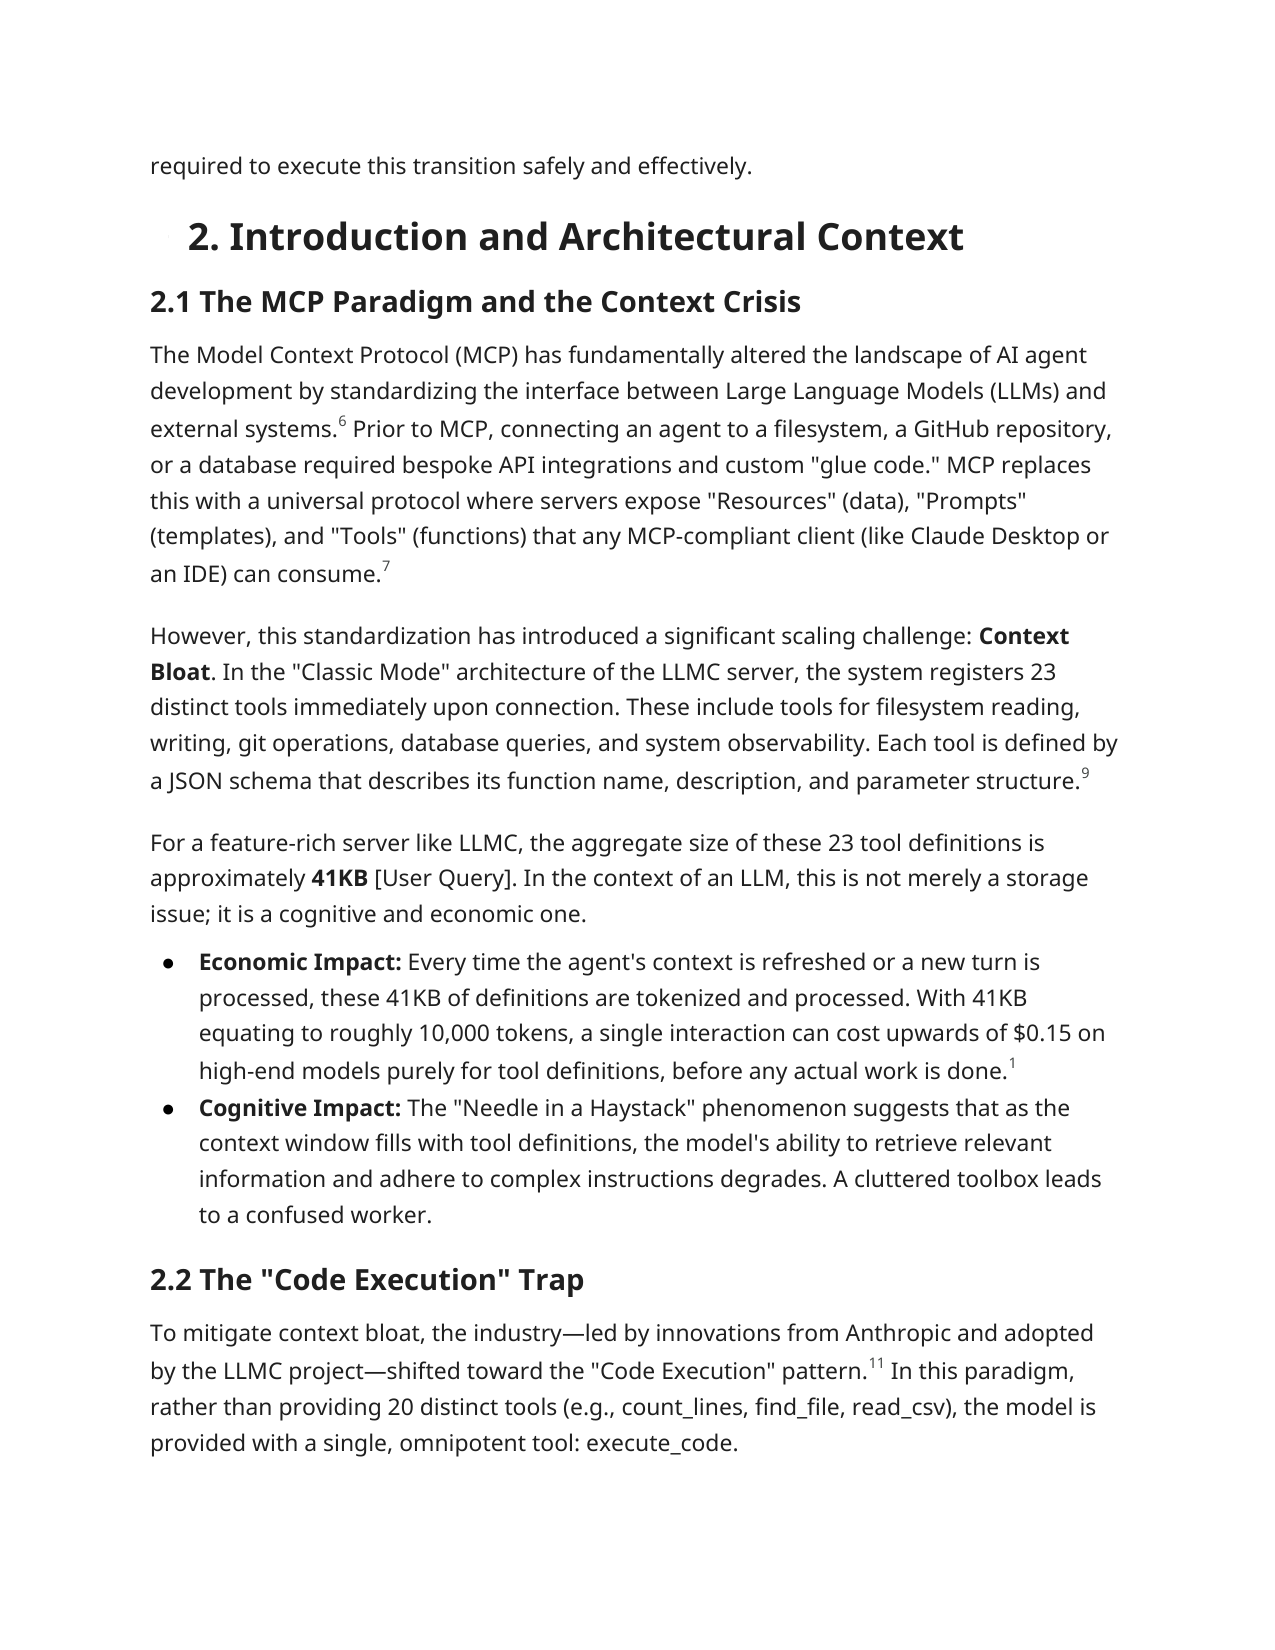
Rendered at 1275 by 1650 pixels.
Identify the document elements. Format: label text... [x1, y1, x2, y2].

text required to execute this transition safely and effectively. [150, 150, 1125, 181]
subtitle 2. Introduction and Architectural Context [150, 211, 1125, 262]
subtitle 2.2 The "Code Execution" Trap [150, 1259, 1125, 1299]
list Cognitive Impact: The "Needle in a Haystack" phenomenon suggests that as the context window fills with tool definitions, the model's ability to retrieve relevant information and adhere to complex instructions degrades. A cluttered toolbox leads to a confused worker. [161, 1092, 1125, 1230]
text However, this standardization has introduced a significant scaling challenge: Context Bloat. In the "Classic Mode" architecture of the LLMC server, the system registers 23 distinct tools immediately upon connection. These include tools for filesystem reading, writing, git operations, database queries, and system observability. Each tool is defined by a JSON schema that describes its function name, description, and parameter structure.9 [150, 620, 1125, 797]
text The Model Context Protocol (MCP) has fundamentally altered the landscape of AI agent development by standardizing the interface between Large Language Models (LLMs) and external systems.6 Prior to MCP, connecting an agent to a filesystem, a GitHub repository, or a database required bespoke API integrations and custom "glue code." MCP replaces this with a universal protocol where servers expose "Resources" (data), "Prompts" (templates), and "Tools" (functions) that any MCP-compliant client (like Claude Desktop or an IDE) can consume.7 [150, 339, 1125, 590]
text To mitigate context bloat, the industry—led by innovations from Anthropic and adopted by the LLMC project—shifted toward the "Code Execution" pattern.11 In this paradigm, rather than providing 20 distinct tools (e.g., count_lines, find_file, read_csv), the model is provided with a single, omnipotent tool: execute_code. [150, 1317, 1125, 1458]
list Economic Impact: Every time the agent's context is refreshed or a new turn is processed, these 41KB of definitions are tokenized and processed. With 41KB equating to roughly 10,000 tokens, a single interaction can cost upwards of $0.15 on high-end models purely for tool definitions, before any actual work is done.1 [161, 946, 1125, 1087]
text For a feature-rich server like LLMC, the aggregate size of these 23 tool definitions is approximately 41KB [User Query]. In the context of an LLM, this is not merely a storage issue; it is a cognitive and economic one. [150, 826, 1125, 929]
subtitle 2.1 The MCP Paradigm and the Context Crisis [150, 281, 1125, 321]
